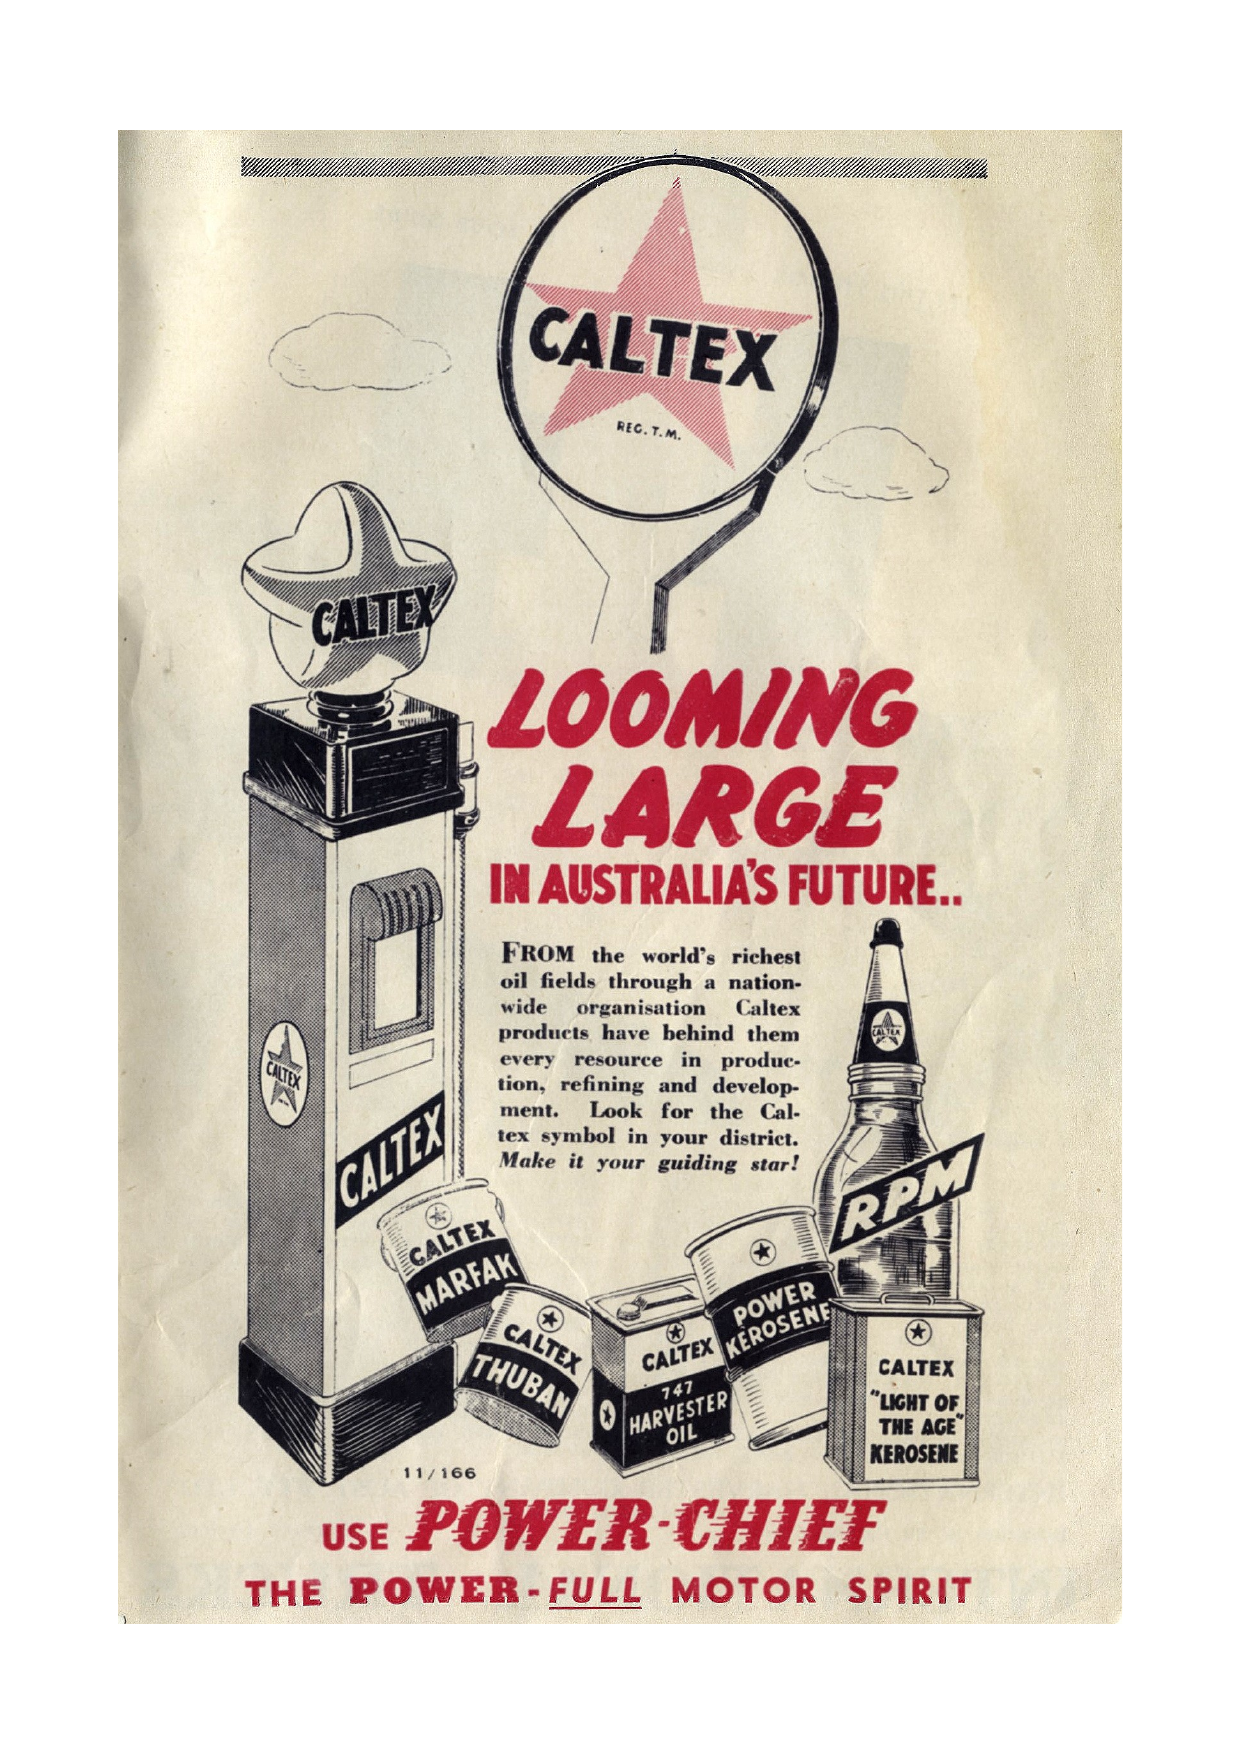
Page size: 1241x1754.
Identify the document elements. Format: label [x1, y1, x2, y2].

picture [118, 130, 1123, 1624]
